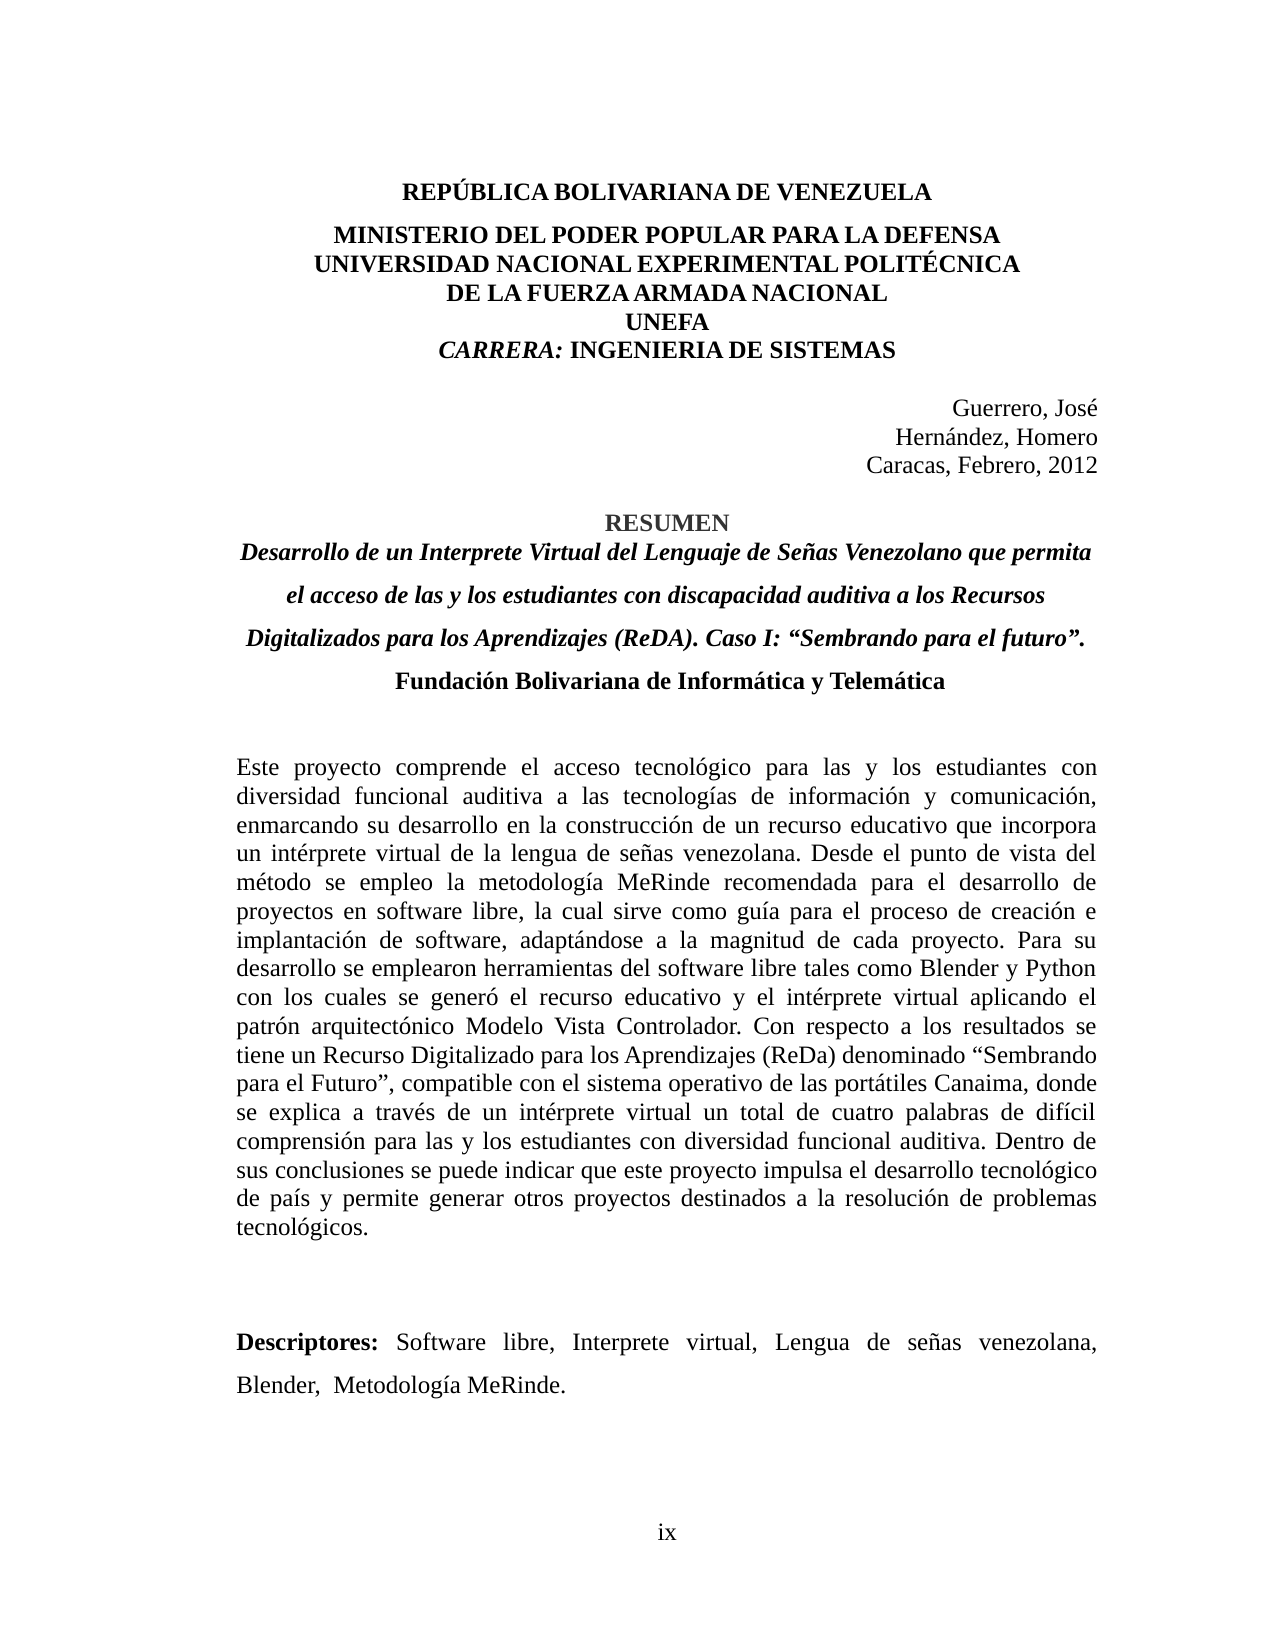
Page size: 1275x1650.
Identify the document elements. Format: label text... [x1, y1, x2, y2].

text Descriptores: Software libre, Interprete virtual, Lengua de señas venezolana, Blender, Metodología MeRinde. [236, 1327, 1098, 1399]
text Caracas, Febrero, 2012 [236, 450, 1098, 479]
text Fundación Bolivariana de Informática y Telemática [236, 666, 1098, 695]
text CARRERA: INGENIERIA DE SISTEMAS [236, 335, 1098, 364]
text MINISTERIO DEL PODER POPULAR PARA LA DEFENSA [236, 220, 1098, 249]
text RESUMEN [236, 508, 1098, 537]
text Hernández, Homero [236, 422, 1098, 450]
text Desarrollo de un Interprete Virtual del Lenguaje de Señas Venezolano que permita el acceso de las y los estudiantes con discapacidad auditiva a los Recursos Digitalizados para los Aprendizajes (ReDA). Caso I: “Sembrando para el futuro”. [236, 537, 1098, 652]
text REPÚBLICA BOLIVARIANA DE VENEZUELA [236, 177, 1098, 206]
text UNEFA [236, 307, 1098, 335]
text Este proyecto comprende el acceso tecnológico para las y los estudiantes con diversidad funcional auditiva a las tecnologías de información y comunicación, enmarcando su desarrollo en la construcción de un recurso educativo que incorpora un intérprete virtual de la lengua de señas venezolana. Desde el punto de vista del método se empleo la metodología MeRinde recomendada para el desarrollo de proyectos en software libre, la cual sirve como guía para el proceso de creación e implantación de software, adaptándose a la magnitud de cada proyecto. Para su desarrollo se emplearon herramientas del software libre tales como Blender y Python con los cuales se generó el recurso educativo y el intérprete virtual aplicando el patrón arquitectónico Modelo Vista Controlador. Con respecto a los resultados se tiene un Recurso Digitalizado para los Aprendizajes (ReDa) denominado “Sembrando para el Futuro”, compatible con el sistema operativo de las portátiles Canaima, donde se explica a través de un intérprete virtual un total de cuatro palabras de difícil comprensión para las y los estudiantes con diversidad funcional auditiva. Dentro de sus conclusiones se puede indicar que este proyecto impulsa el desarrollo tecnológico de país y permite generar otros proyectos destinados a la resolución de problemas tecnológicos. [236, 752, 1098, 1241]
text UNIVERSIDAD NACIONAL EXPERIMENTAL POLITÉCNICA [236, 249, 1098, 278]
text Guerrero, José [236, 393, 1098, 422]
text DE LA FUERZA ARMADA NACIONAL [236, 278, 1098, 307]
